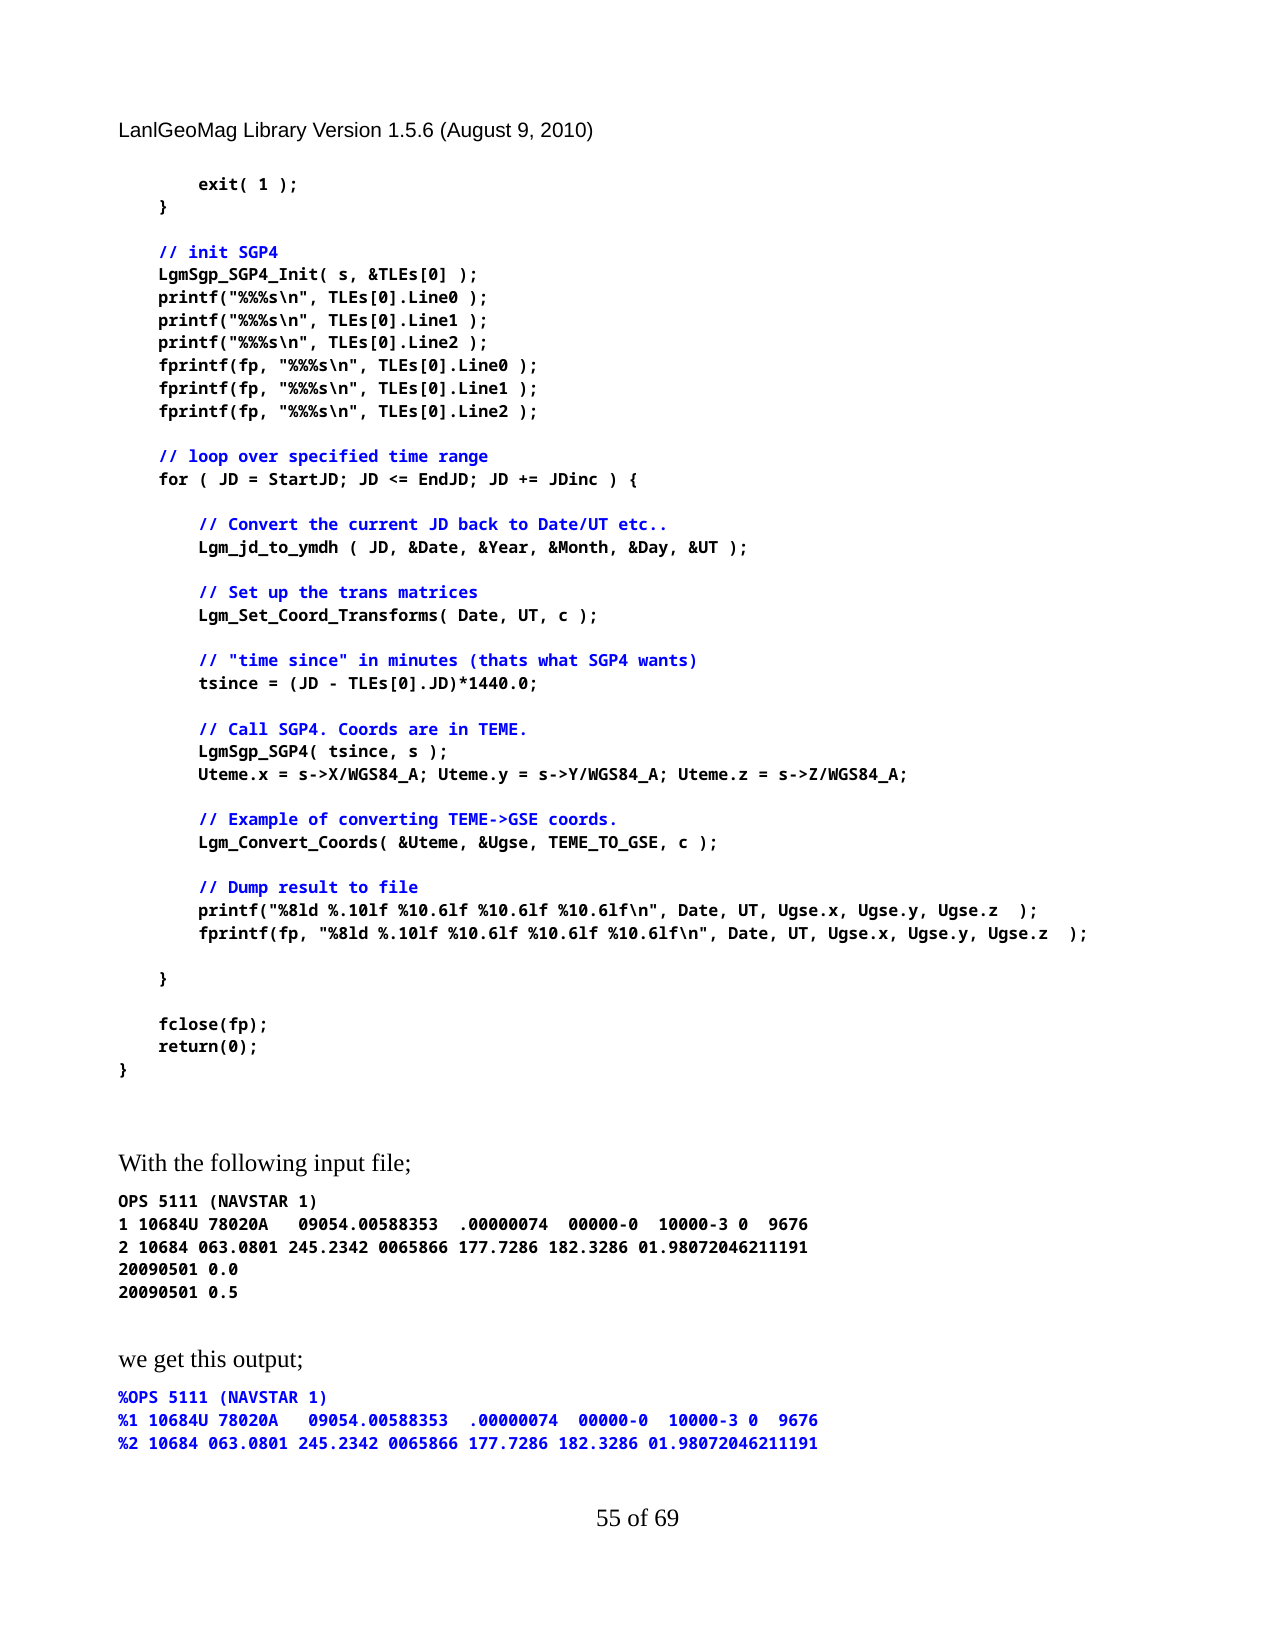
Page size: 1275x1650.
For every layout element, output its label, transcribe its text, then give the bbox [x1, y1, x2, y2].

text return(0); [118, 1035, 1157, 1058]
text LgmSgp_SGP4( tsince, s ); [118, 740, 1157, 762]
text // Call SGP4. Coords are in TEME. [118, 717, 1157, 740]
text Uteme.x = s->X/WGS84_A; Uteme.y = s->Y/WGS84_A; Uteme.z = s->Z/WGS84_A; [118, 762, 1157, 785]
text printf("%8ld %.10lf %10.6lf %10.6lf %10.6lf\n", Date, UT, Ugse.x, Ugse.y, Ugse.z ); [118, 899, 1157, 921]
text OPS 5111 (NAVSTAR 1) [118, 1190, 1157, 1212]
text Lgm_Convert_Coords( &Uteme, &Ugse, TEME_TO_GSE, c ); [118, 831, 1157, 853]
text printf("%%%s\n", TLEs[0].Line1 ); [118, 308, 1157, 331]
text Lgm_jd_to_ymdh ( JD, &Date, &Year, &Month, &Day, &UT ); [118, 535, 1157, 558]
text %OPS 5111 (NAVSTAR 1) [118, 1386, 1157, 1408]
text printf("%%%s\n", TLEs[0].Line2 ); [118, 331, 1157, 354]
text // Example of converting TEME->GSE coords. [118, 808, 1157, 831]
text printf("%%%s\n", TLEs[0].Line0 ); [118, 286, 1157, 308]
text exit( 1 ); [118, 172, 1157, 195]
text // loop over specified time range [118, 444, 1157, 467]
text fprintf(fp, "%%%s\n", TLEs[0].Line2 ); [118, 399, 1157, 422]
text } [118, 967, 1157, 989]
text With the following input file; [118, 1148, 1157, 1177]
text tsince = (JD - TLEs[0].JD)*1440.0; [118, 672, 1157, 694]
text // Dump result to file [118, 876, 1157, 899]
text 20090501 0.0 [118, 1258, 1157, 1281]
text %1 10684U 78020A 09054.00588353 .00000074 00000-0 10000-3 0 9676 [118, 1408, 1157, 1431]
text fprintf(fp, "%8ld %.10lf %10.6lf %10.6lf %10.6lf\n", Date, UT, Ugse.x, Ugse.y, Ugse.z ); [118, 921, 1157, 944]
text fprintf(fp, "%%%s\n", TLEs[0].Line0 ); [118, 354, 1157, 376]
text we get this output; [118, 1344, 1157, 1373]
text LgmSgp_SGP4_Init( s, &TLEs[0] ); [118, 263, 1157, 286]
text fprintf(fp, "%%%s\n", TLEs[0].Line1 ); [118, 376, 1157, 399]
text fclose(fp); [118, 1012, 1157, 1035]
text // Convert the current JD back to Date/UT etc.. [118, 513, 1157, 535]
text } [118, 1058, 1157, 1080]
text 2 10684 063.0801 245.2342 0065866 177.7286 182.3286 01.98072046211191 [118, 1235, 1157, 1258]
text } [118, 195, 1157, 217]
text 20090501 0.5 [118, 1281, 1157, 1303]
text // "time since" in minutes (thats what SGP4 wants) [118, 649, 1157, 672]
text 1 10684U 78020A 09054.00588353 .00000074 00000-0 10000-3 0 9676 [118, 1212, 1157, 1235]
text // Set up the trans matrices [118, 581, 1157, 603]
text Lgm_Set_Coord_Transforms( Date, UT, c ); [118, 603, 1157, 626]
text // init SGP4 [118, 240, 1157, 263]
text for ( JD = StartJD; JD <= EndJD; JD += JDinc ) { [118, 467, 1157, 490]
text %2 10684 063.0801 245.2342 0065866 177.7286 182.3286 01.98072046211191 [118, 1431, 1157, 1454]
